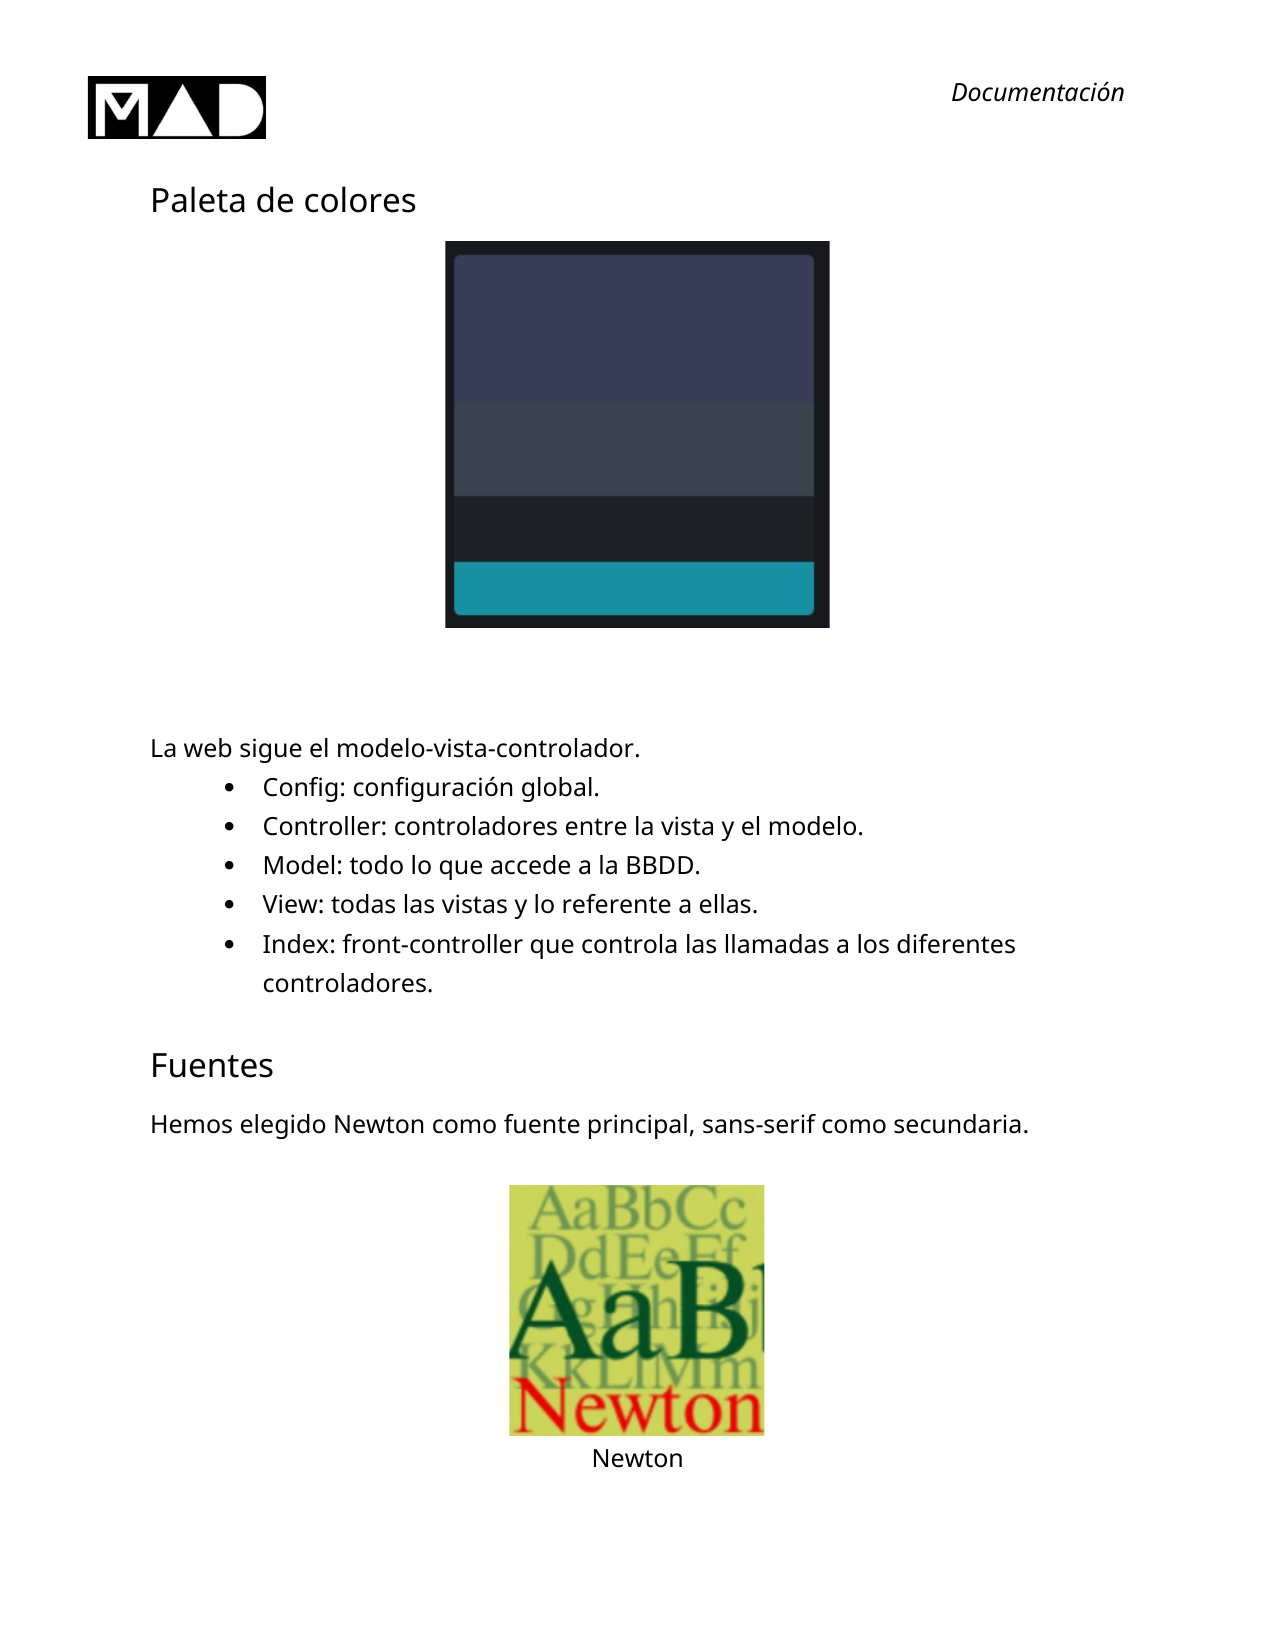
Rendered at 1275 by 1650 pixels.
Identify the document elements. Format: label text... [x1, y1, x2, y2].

subtitle Paleta de colores [150, 177, 1125, 223]
picture [93, 76, 268, 144]
text Hemos elegido Newton como fuente principal, sans-serif como secundaria. [150, 1107, 1125, 1141]
text La web sigue el modelo-vista-controlador. [150, 731, 1125, 764]
list View: todas las vistas y lo referente a ellas. [225, 887, 1125, 921]
list Index: front-controller que controla las llamadas a los diferentes controladores. [225, 926, 1125, 999]
picture [445, 241, 830, 628]
list Controller: controladores entre la vista y el modelo. [225, 809, 1125, 843]
text Newton [150, 1440, 1125, 1474]
subtitle Fuentes [150, 1042, 1125, 1088]
picture [509, 1185, 765, 1436]
list Model: todo lo que accede a la BBDD. [225, 848, 1125, 882]
list Config: configuración global. [225, 770, 1125, 804]
